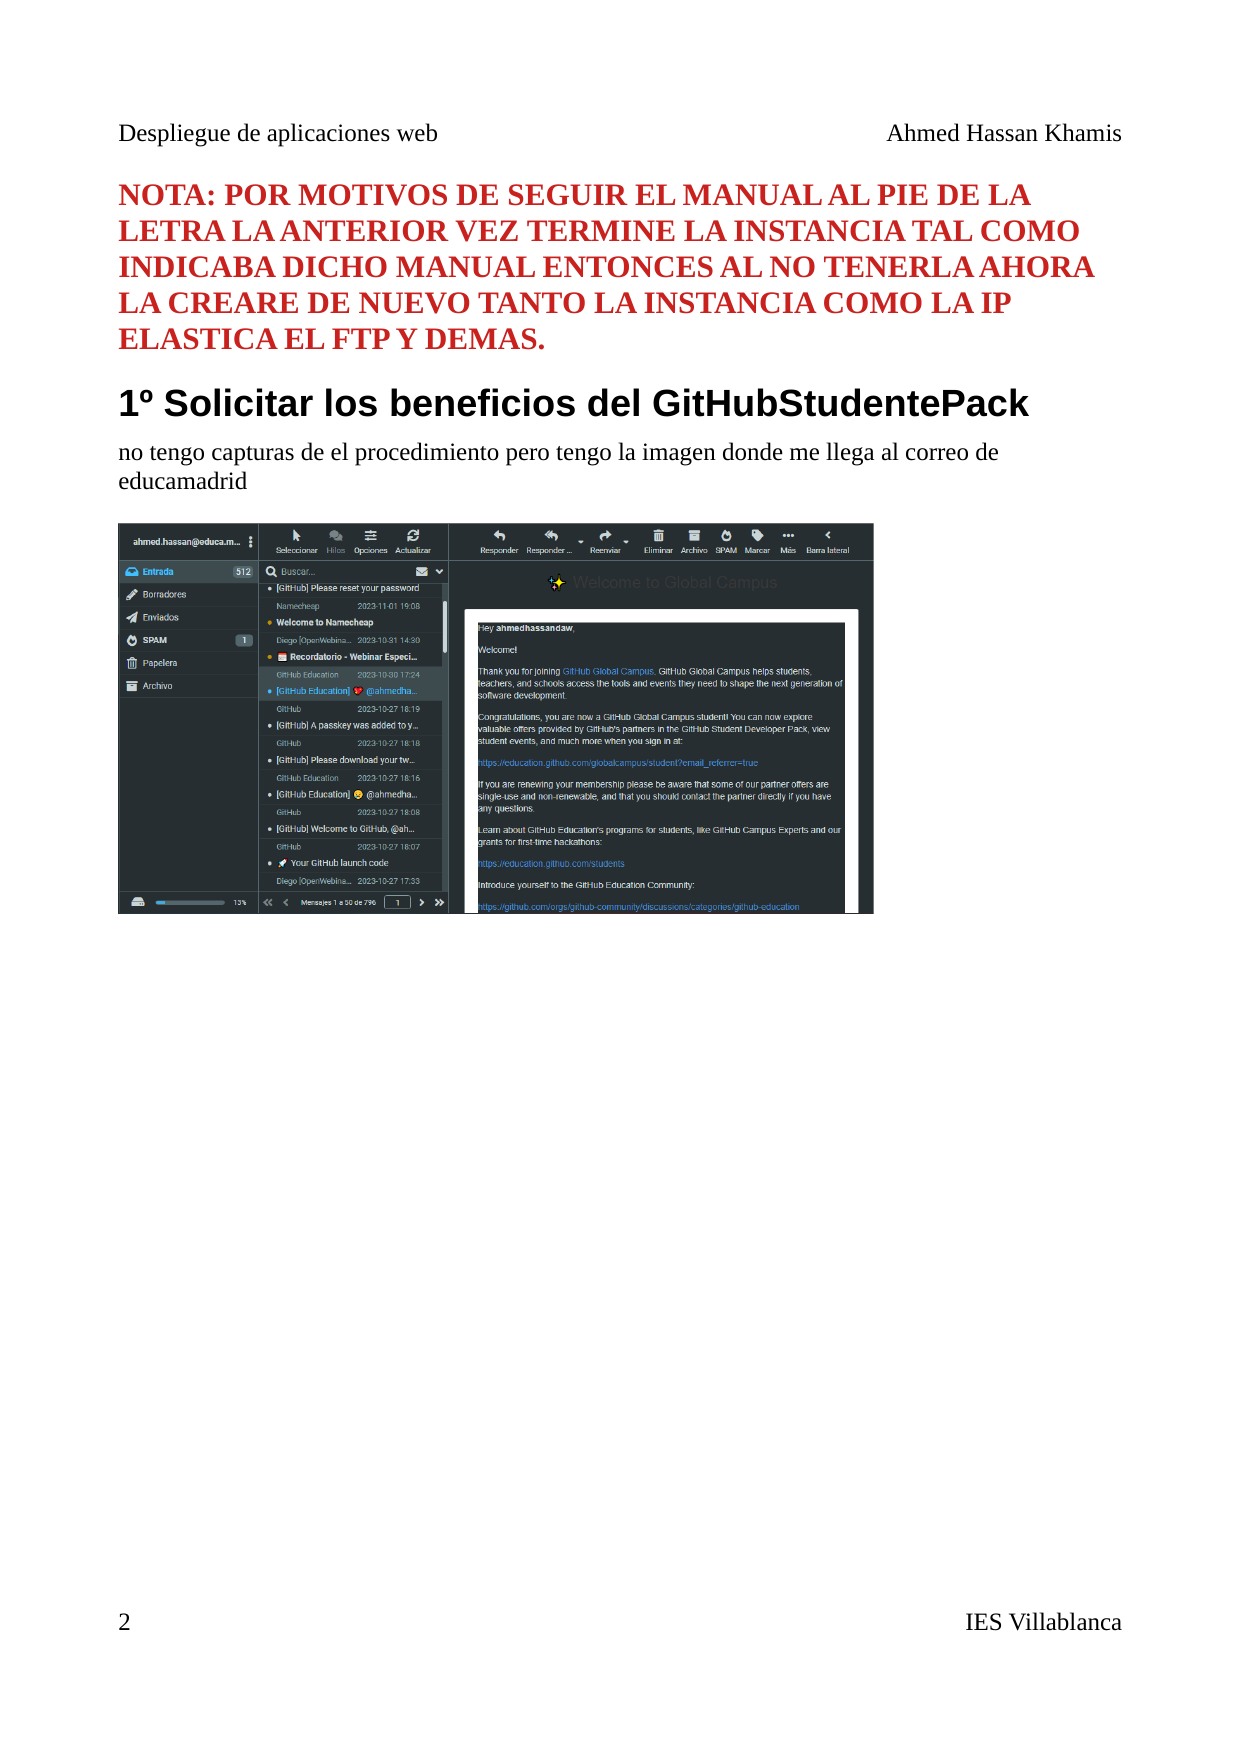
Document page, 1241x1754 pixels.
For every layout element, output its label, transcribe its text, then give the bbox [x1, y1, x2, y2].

subtitle 1º Solicitar los beneficios del GitHubStudentePack [118, 381, 1122, 425]
picture [118, 523, 874, 914]
text no tengo capturas de el procedimiento pero tengo la imagen donde me llega al correo de educamadrid [118, 437, 1122, 495]
text NOTA: POR MOTIVOS DE SEGUIR EL MANUAL AL PIE DE LA LETRA LA ANTERIOR VEZ TERMINE LA INSTANCIA TAL COMO INDICABA DICHO MANUAL ENTONCES AL NO TENERLA AHORA LA CREARE DE NUEVO TANTO LA INSTANCIA COMO LA IP ELASTICA EL FTP Y DEMAS. [118, 176, 1122, 356]
